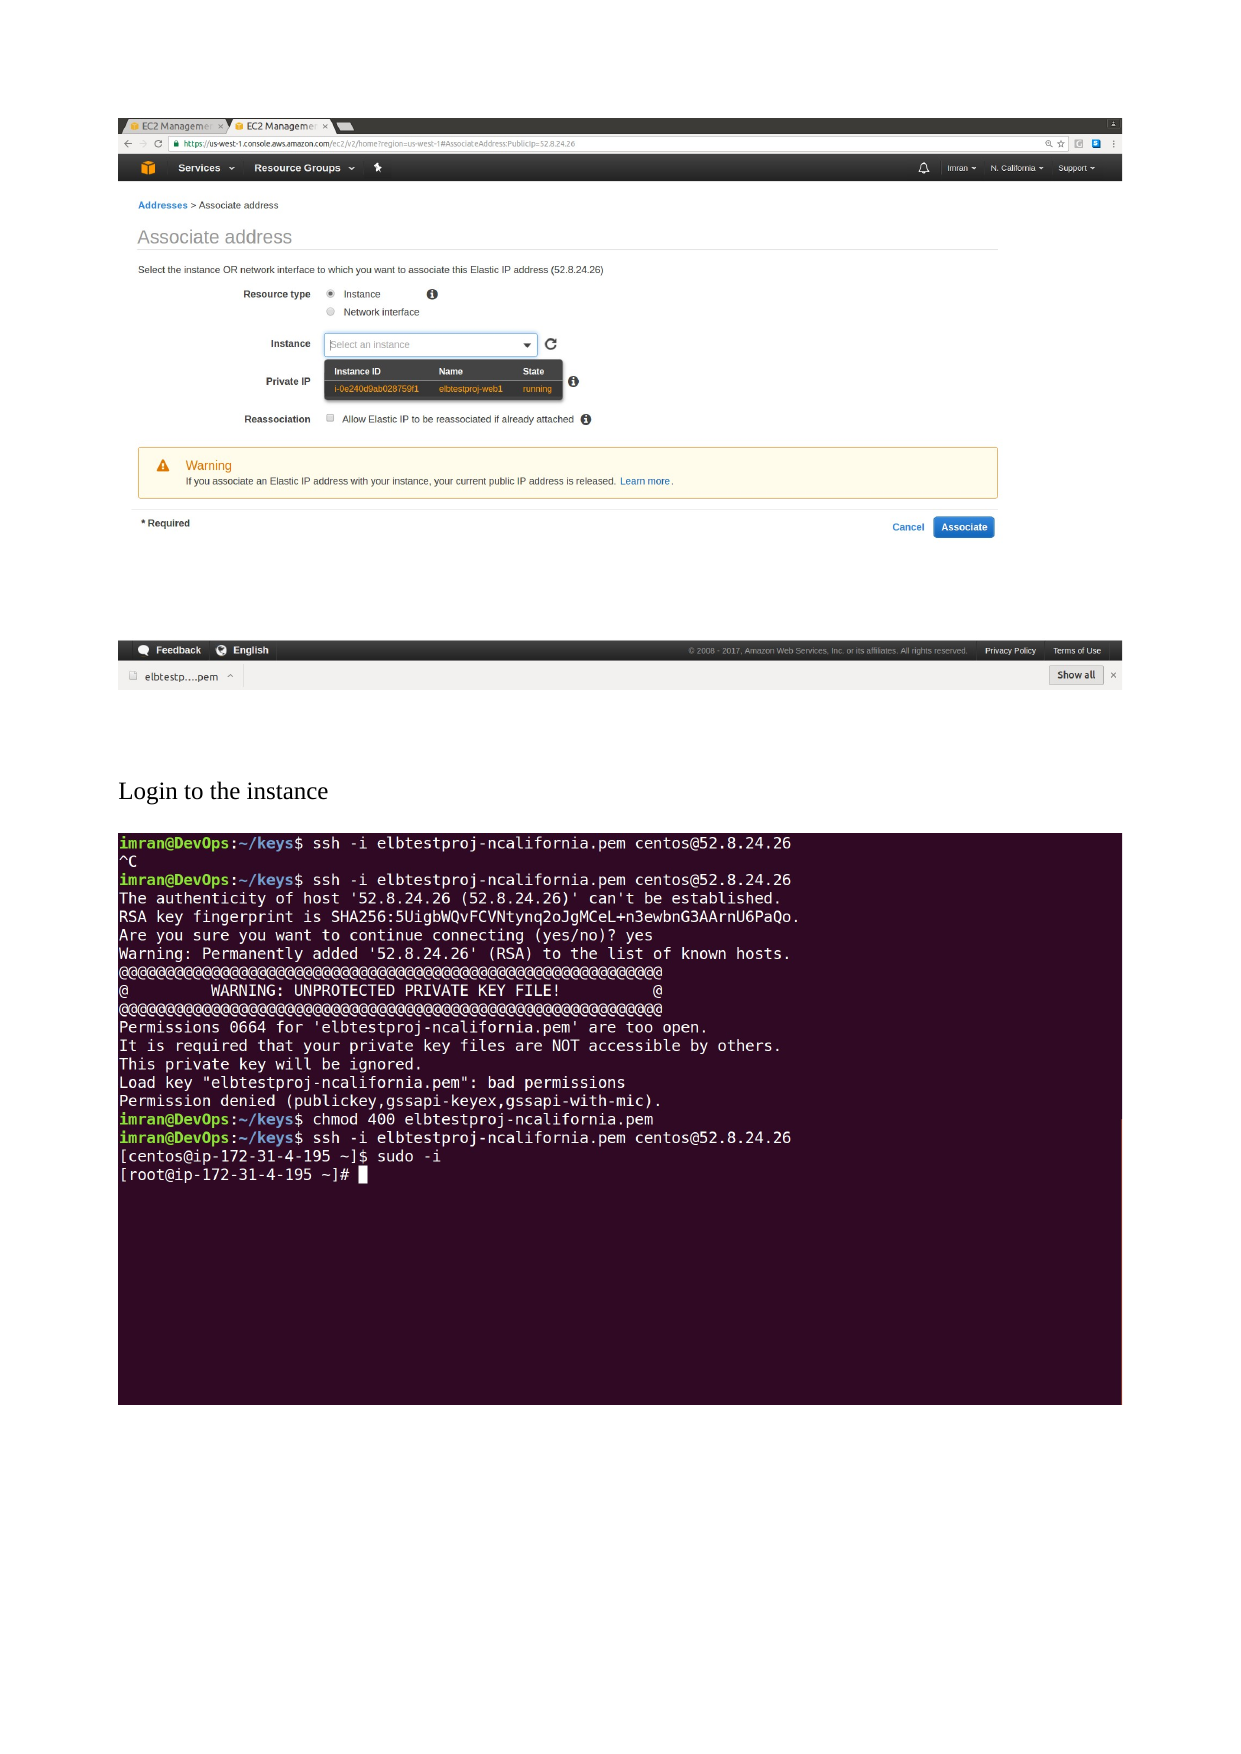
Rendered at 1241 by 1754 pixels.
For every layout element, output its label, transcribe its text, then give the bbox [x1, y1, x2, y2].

text Login to the instance [118, 776, 1122, 804]
picture [118, 833, 1123, 1405]
picture [118, 118, 1123, 690]
